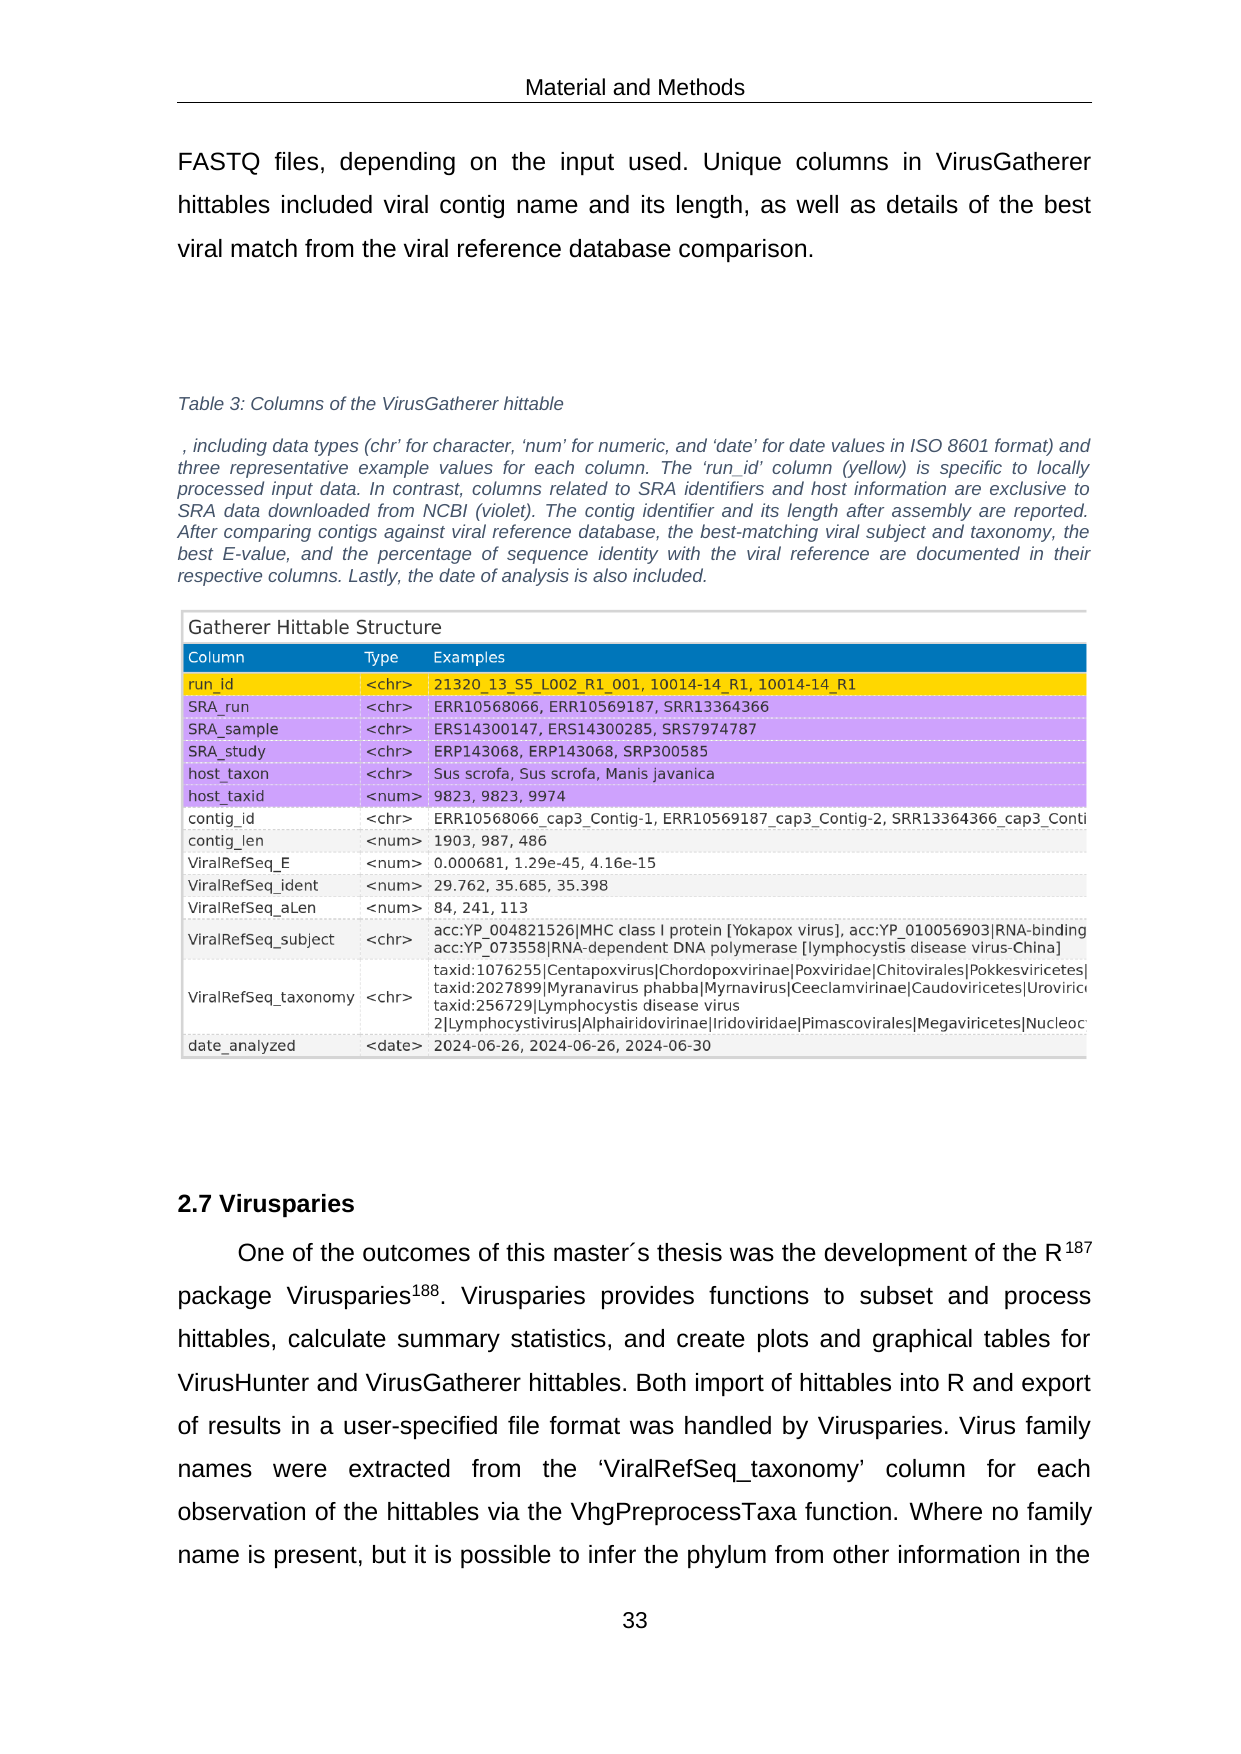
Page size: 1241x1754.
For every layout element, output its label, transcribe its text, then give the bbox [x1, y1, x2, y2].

text Table 3: Columns of the VirusGatherer hittable [177, 393, 1092, 414]
text , including data types (chr’ for character, ‘num’ for numeric, and ‘date’ for date values in ISO 8601 format) and three representative example values for each column. The ‘run_id’ column (yellow) is specific to locally processed input data. In contrast, columns related to SRA identifiers and host information are exclusive to SRA data downloaded from NCBI (violet). The contig identifier and its length after assembly are reported. After comparing contigs against viral reference database, the best-matching viral subject and taxonomy, the best E-value, and the percentage of sequence identity with the viral reference are documented in their respective columns. Lastly, the date of analysis is also included. [177, 435, 1092, 586]
subtitle 2.7 Virusparies [177, 1189, 1092, 1217]
text FASTQ files, depending on the input used. Unique columns in VirusGatherer hittables included viral contig name and its length, as well as details of the best viral match from the viral reference database comparison. [177, 147, 1092, 262]
text One of the outcomes of this master´s thesis was the development of the R187 package Virusparies188. Virusparies provides functions to subset and process hittables, calculate summary statistics, and create plots and graphical tables for VirusHunter and VirusGatherer hittables. Both import of hittables into R and export of results in a user-specified file format was handled by Virusparies. Virus family names were extracted from the ‘ViralRefSeq_taxonomy’ column for each observation of the hittables via the VhgPreprocessTaxa function. Where no family name is present, but it is possible to infer the phylum from other information in the [177, 1238, 1092, 1569]
